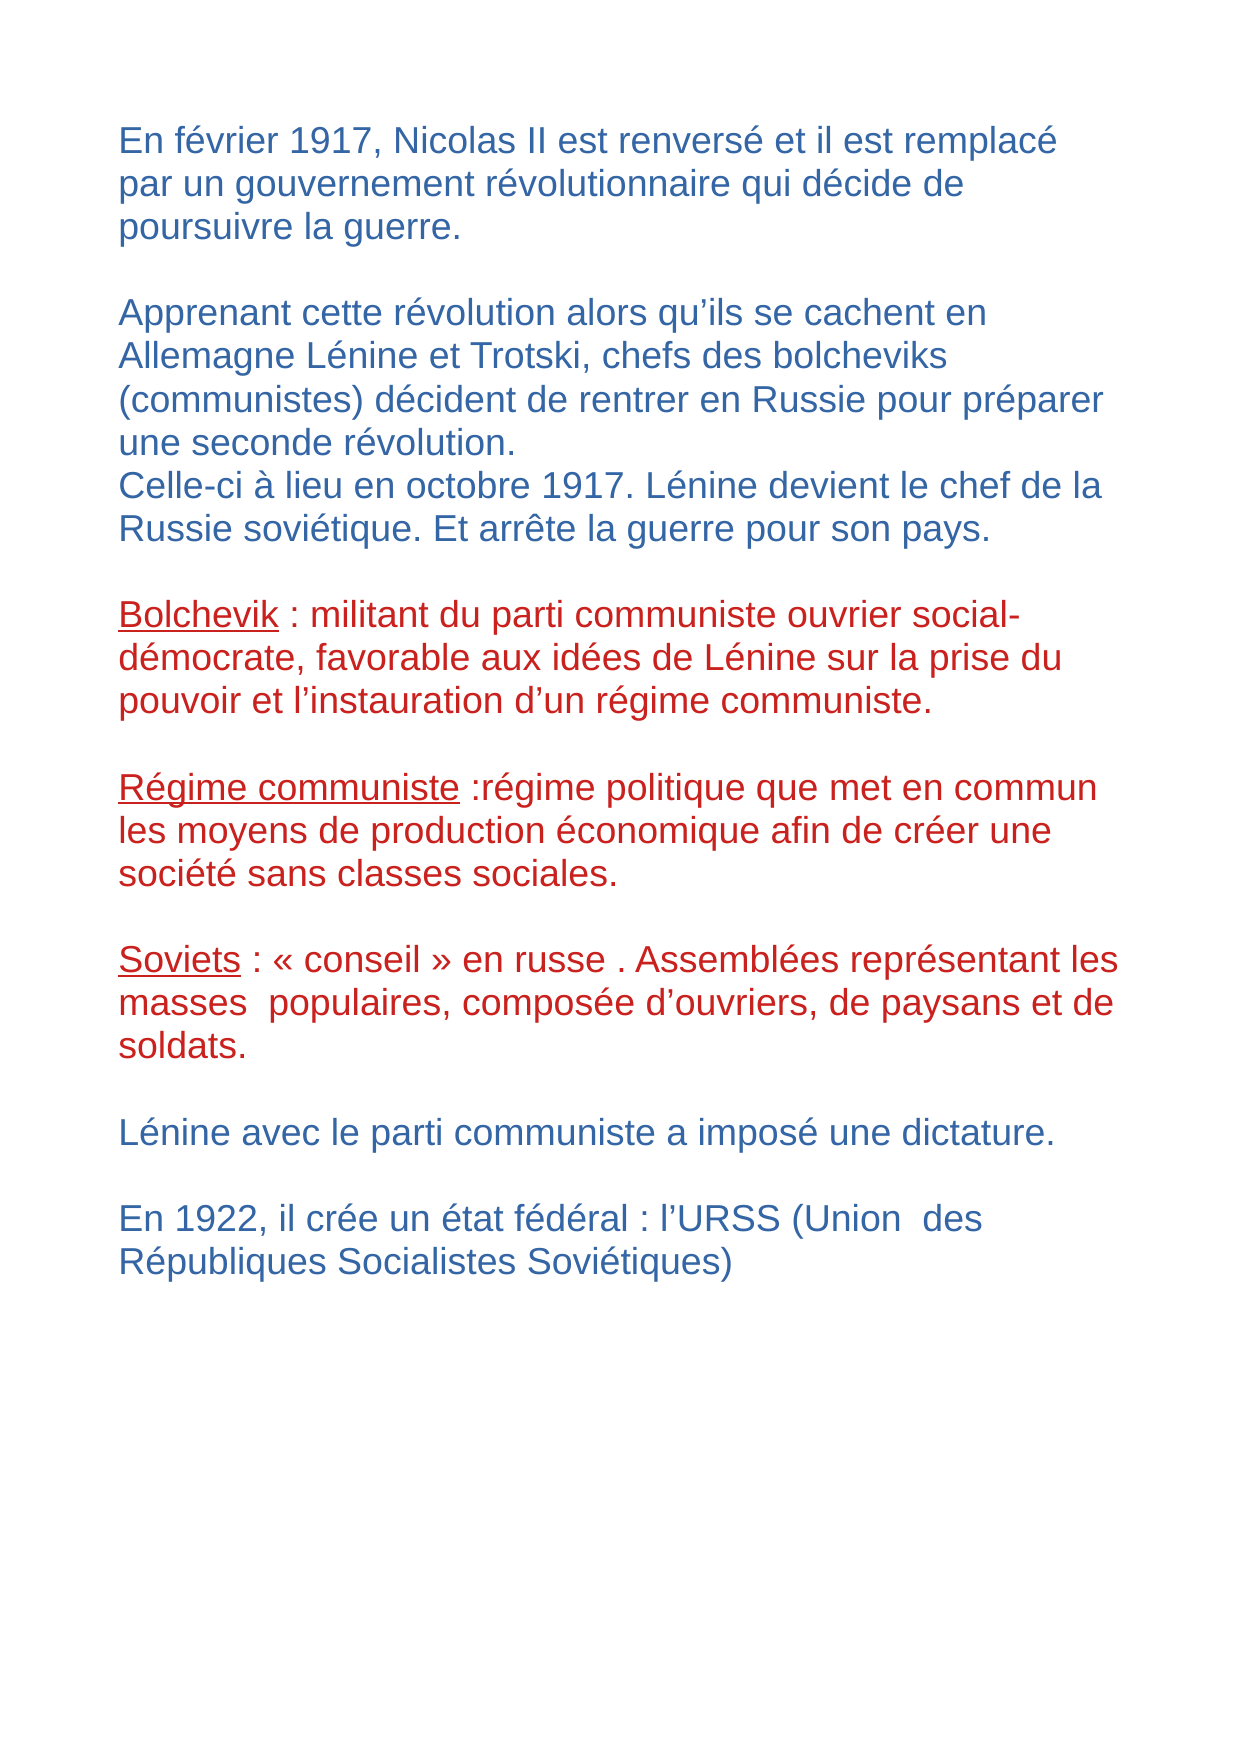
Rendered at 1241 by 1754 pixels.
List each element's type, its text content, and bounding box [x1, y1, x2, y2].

text Régime communiste :régime politique que met en commun les moyens de production économique afin de créer une société sans classes sociales. [118, 765, 1122, 894]
text En février 1917, Nicolas II est renversé et il est remplacé par un gouvernement révolutionnaire qui décide de poursuivre la guerre. [118, 118, 1122, 247]
text Bolchevik : militant du parti communiste ouvrier social-démocrate, favorable aux idées de Lénine sur la prise du pouvoir et l’instauration d’un régime communiste. [118, 592, 1122, 722]
text Apprenant cette révolution alors qu’ils se cachent en Allemagne Lénine et Trotski, chefs des bolcheviks (communistes) décident de rentrer en Russie pour préparer une seconde révolution. [118, 291, 1122, 463]
text En 1922, il crée un état fédéral : l’URSS (Union des Républiques Socialistes Soviétiques) [118, 1196, 1122, 1282]
text Lénine avec le parti communiste a imposé une dictature. [118, 1110, 1122, 1153]
text Celle-ci à lieu en octobre 1917. Lénine devient le chef de la Russie soviétique. Et arrête la guerre pour son pays. [118, 463, 1122, 549]
text Soviets : « conseil » en russe . Assemblées représentant les masses populaires, composée d’ouvriers, de paysans et de soldats. [118, 937, 1122, 1067]
